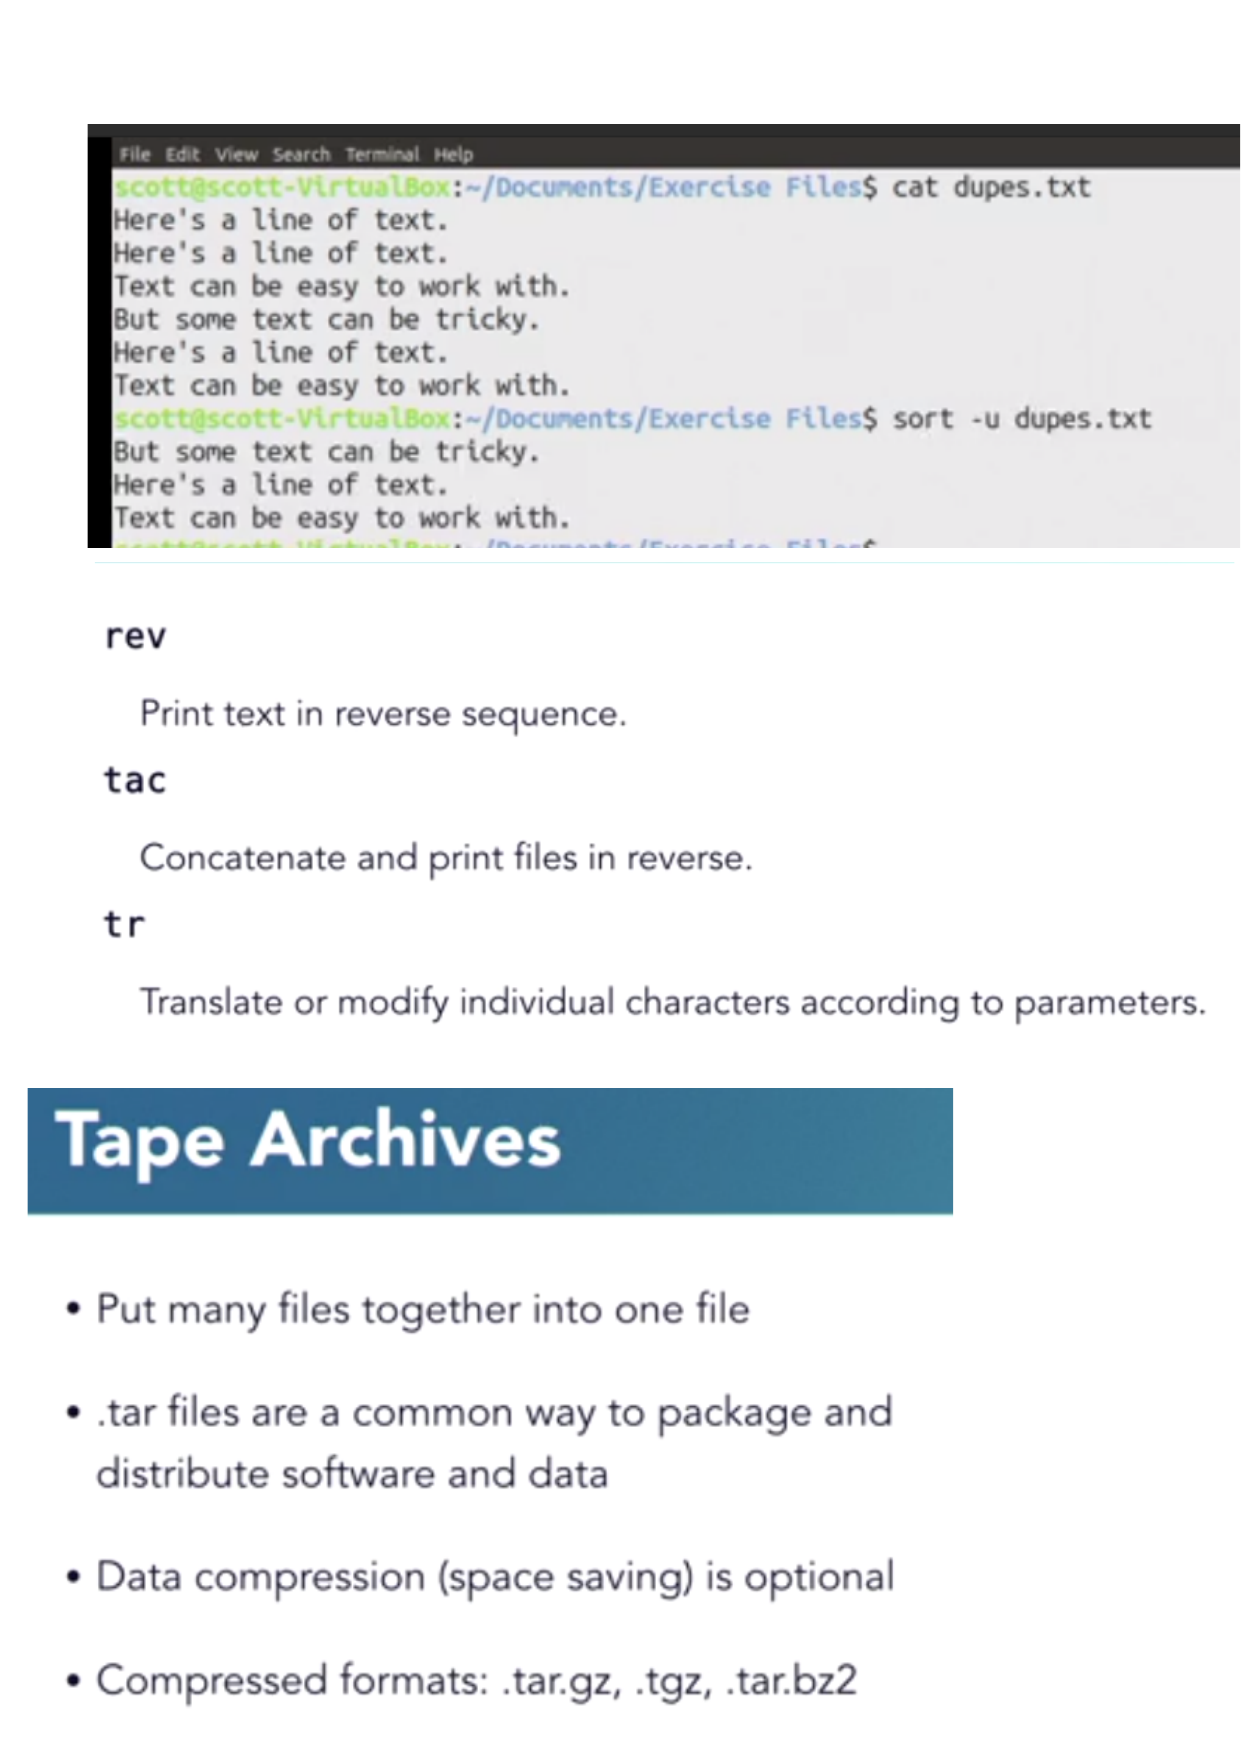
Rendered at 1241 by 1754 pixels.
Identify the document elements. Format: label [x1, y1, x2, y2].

picture [27, 1088, 758, 1754]
picture [94, 562, 1235, 1051]
picture [87, 124, 1215, 548]
